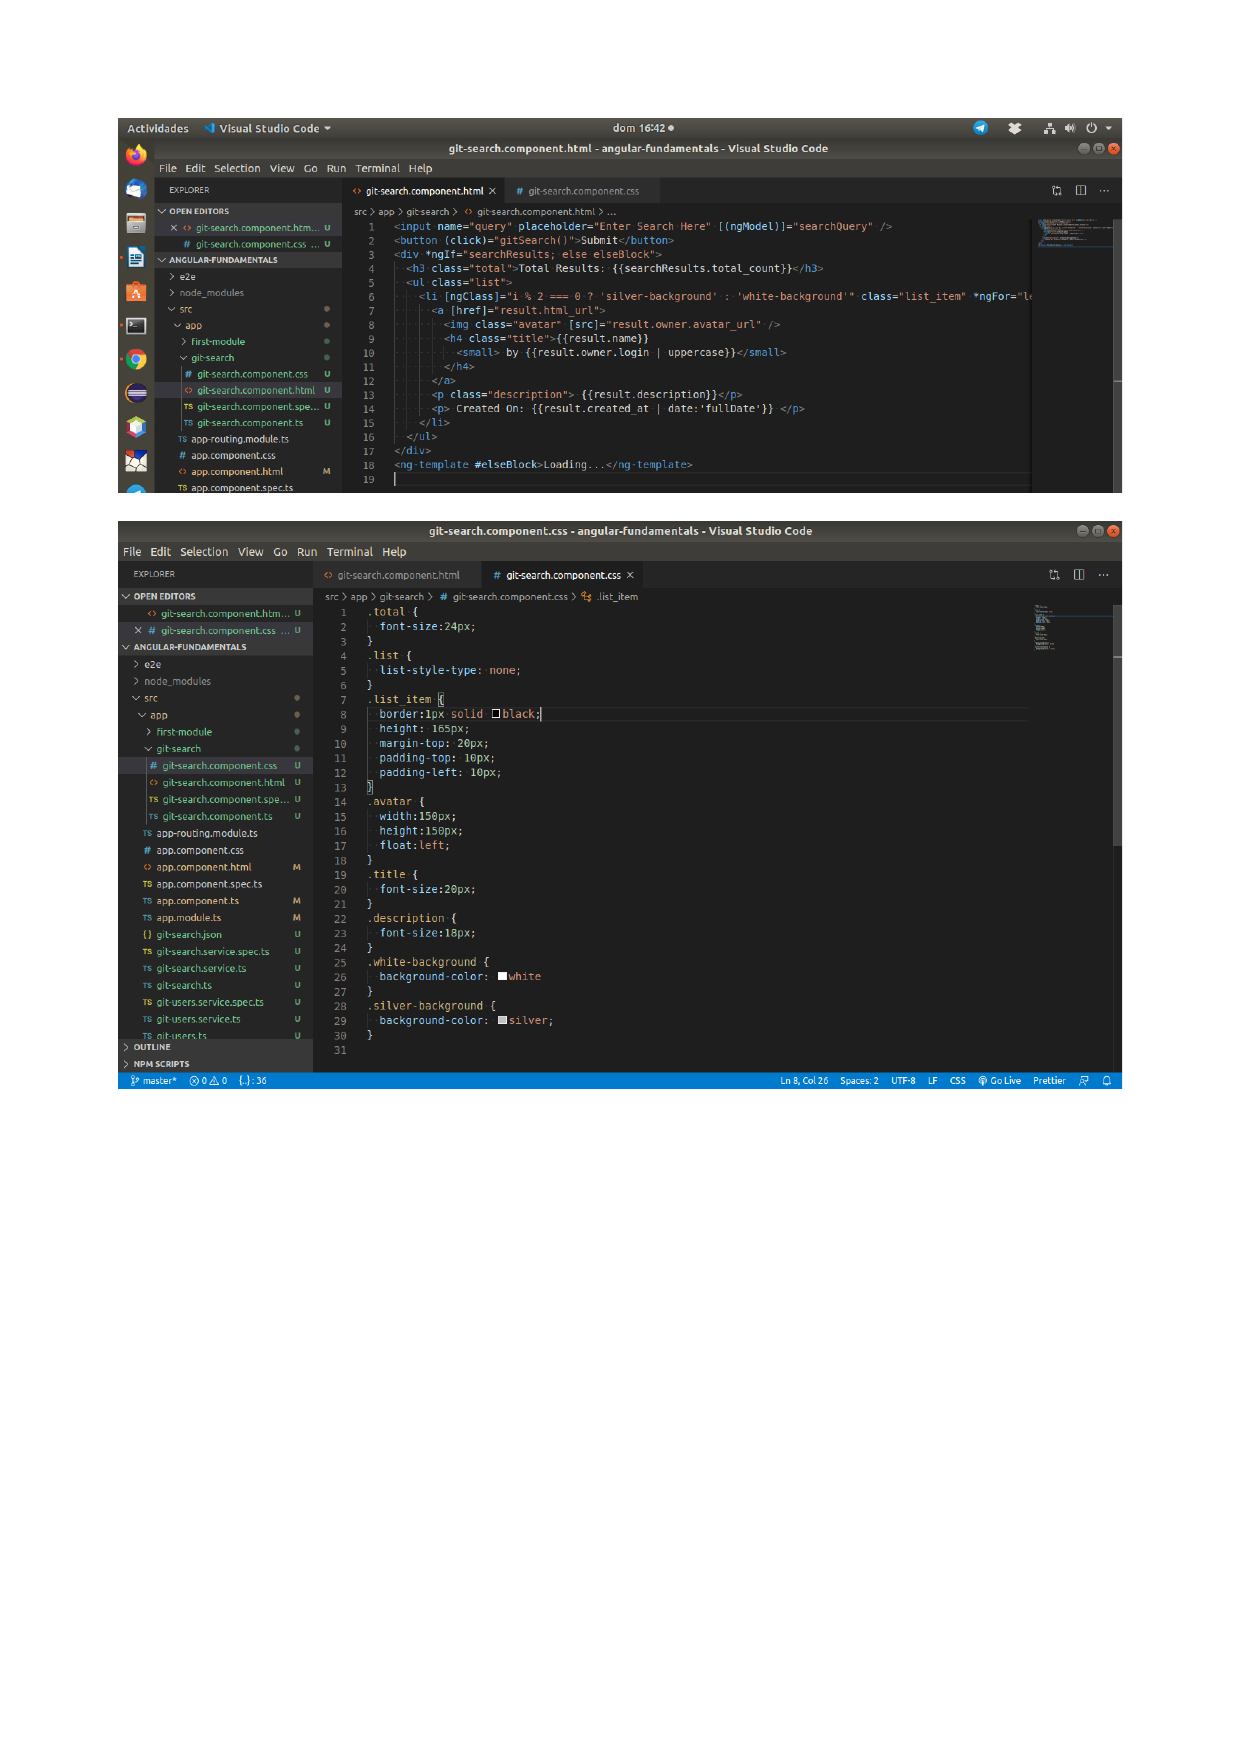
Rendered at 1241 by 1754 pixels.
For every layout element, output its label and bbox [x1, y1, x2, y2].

picture [118, 118, 1123, 493]
picture [118, 521, 1123, 1089]
